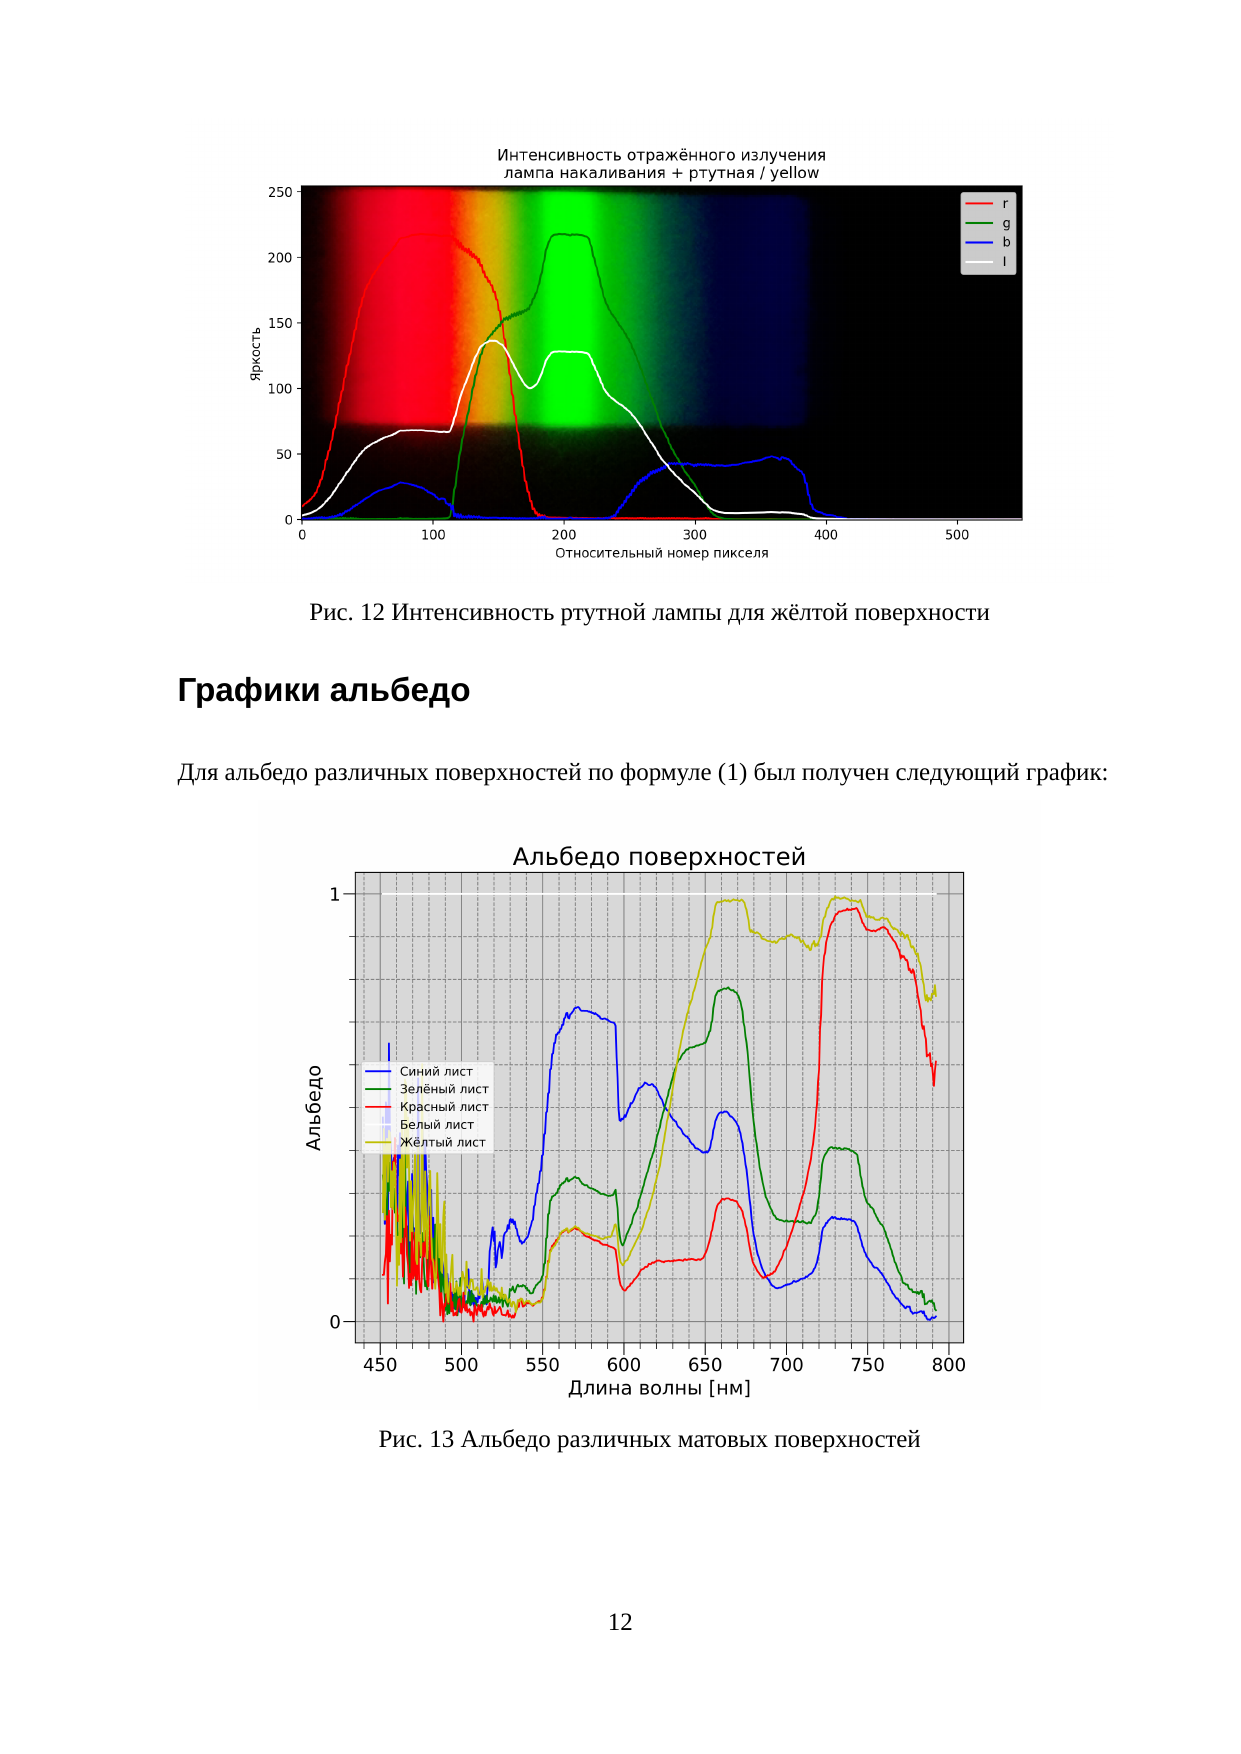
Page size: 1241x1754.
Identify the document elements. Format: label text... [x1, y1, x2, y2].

text Рис. 12 Интенсивность ртутной лампы для жёлтой поверхности [118, 597, 1122, 626]
subtitle Графики альбедо [118, 670, 1122, 708]
text Рис. 13 Альбедо различных матовых поверхностей [118, 1424, 1122, 1452]
text Для альбедо различных поверхностей по формуле (1) был получен следующий график: [118, 757, 1122, 786]
picture [185, 118, 1115, 583]
picture [257, 800, 1042, 1410]
